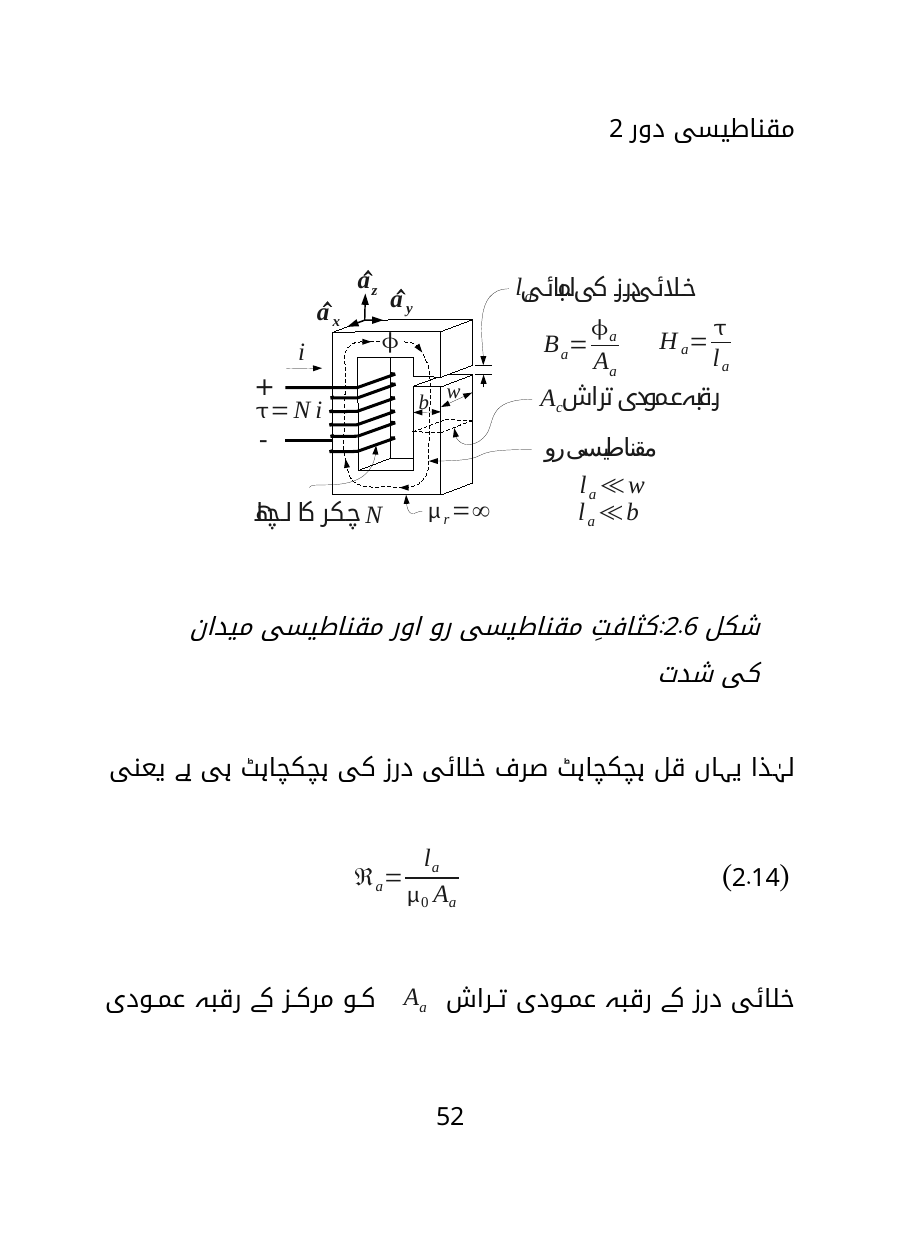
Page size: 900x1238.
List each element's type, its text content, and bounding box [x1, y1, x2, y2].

text شکل 2.6:کثافتِ مقناطیسی رو اور مقناطیسی میدان کی شدت [140, 195, 760, 698]
table_header [105, 839, 700, 929]
table_header (2.14) [700, 839, 795, 929]
text خلائی درز کے رقبہ عمودی تراش کو مرکز کے رقبہ عمودی تراش کے برابر لیا گیا ہے۔ یعنی [105, 976, 795, 1023]
text لہٰذا یہاں قل ہچکچاہٹ صرف خلائی درز کی ہچکچاہٹ ہی ہے یعنی [105, 745, 795, 792]
